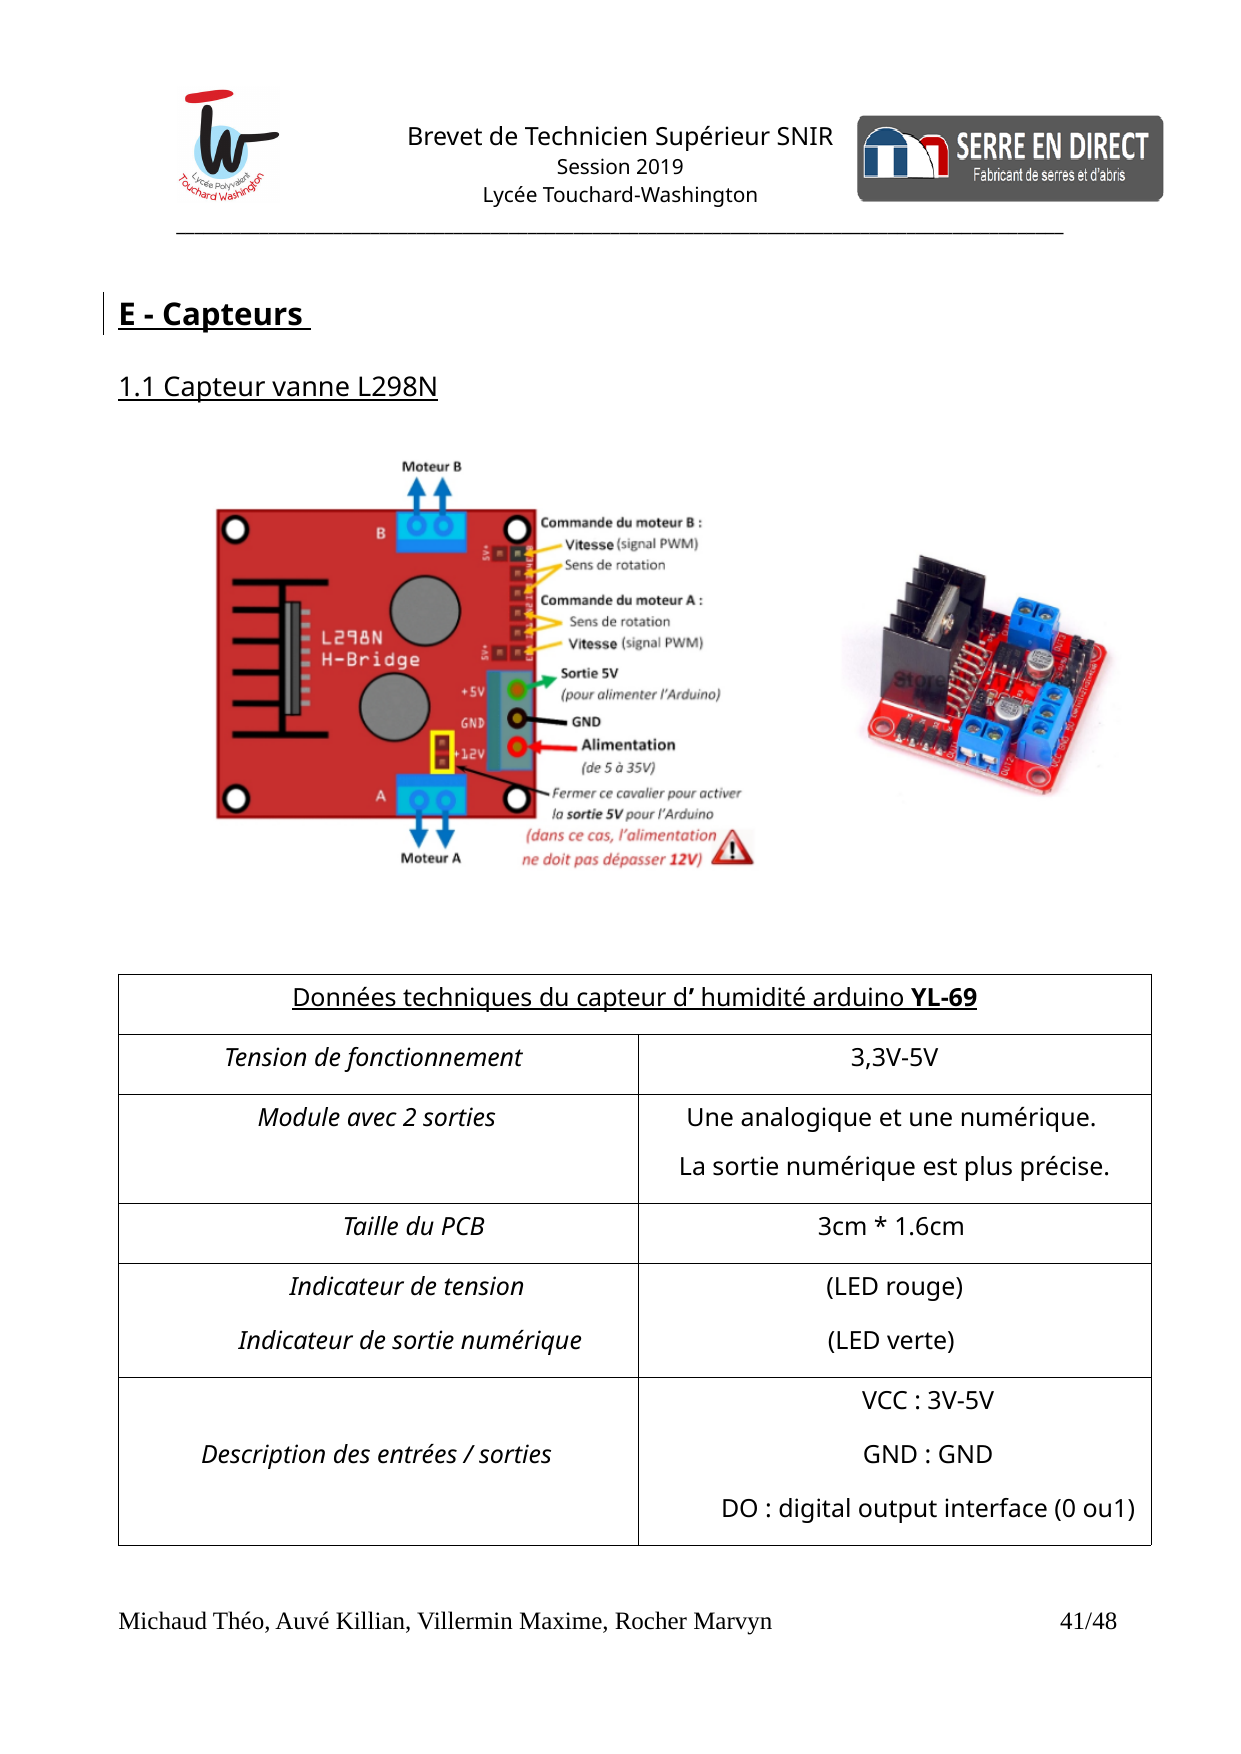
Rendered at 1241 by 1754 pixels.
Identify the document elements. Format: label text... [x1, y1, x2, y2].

table_cell Une analogique et une numérique. La sortie numérique est plus précise. [639, 1095, 1151, 1203]
table_cell 3cm * 1.6cm [639, 1204, 1151, 1263]
picture [155, 448, 1159, 897]
table_cell 3,3V-5V [639, 1035, 1151, 1094]
table_cell (LED rouge) (LED verte) [639, 1264, 1151, 1377]
table_cell VCC : 3V-5V GND : GND DO : digital output interface (0 ou1) [639, 1378, 1151, 1545]
table_cell Description des entrées / sorties [119, 1378, 638, 1545]
subtitle E - Capteurs [118, 292, 1122, 334]
table_cell Taille du PCB [119, 1204, 638, 1263]
table_cell Tension de fonctionnement [119, 1035, 638, 1094]
table_cell Module avec 2 sorties [119, 1095, 638, 1203]
table_header Données techniques du capteur d’ humidité arduino YL-69 [119, 975, 1151, 1034]
picture [852, 113, 1167, 206]
subtitle 1.1 Capteur vanne L298N [118, 368, 1122, 405]
table_cell Indicateur de tension Indicateur de sortie numérique [119, 1264, 638, 1377]
picture [176, 86, 281, 203]
